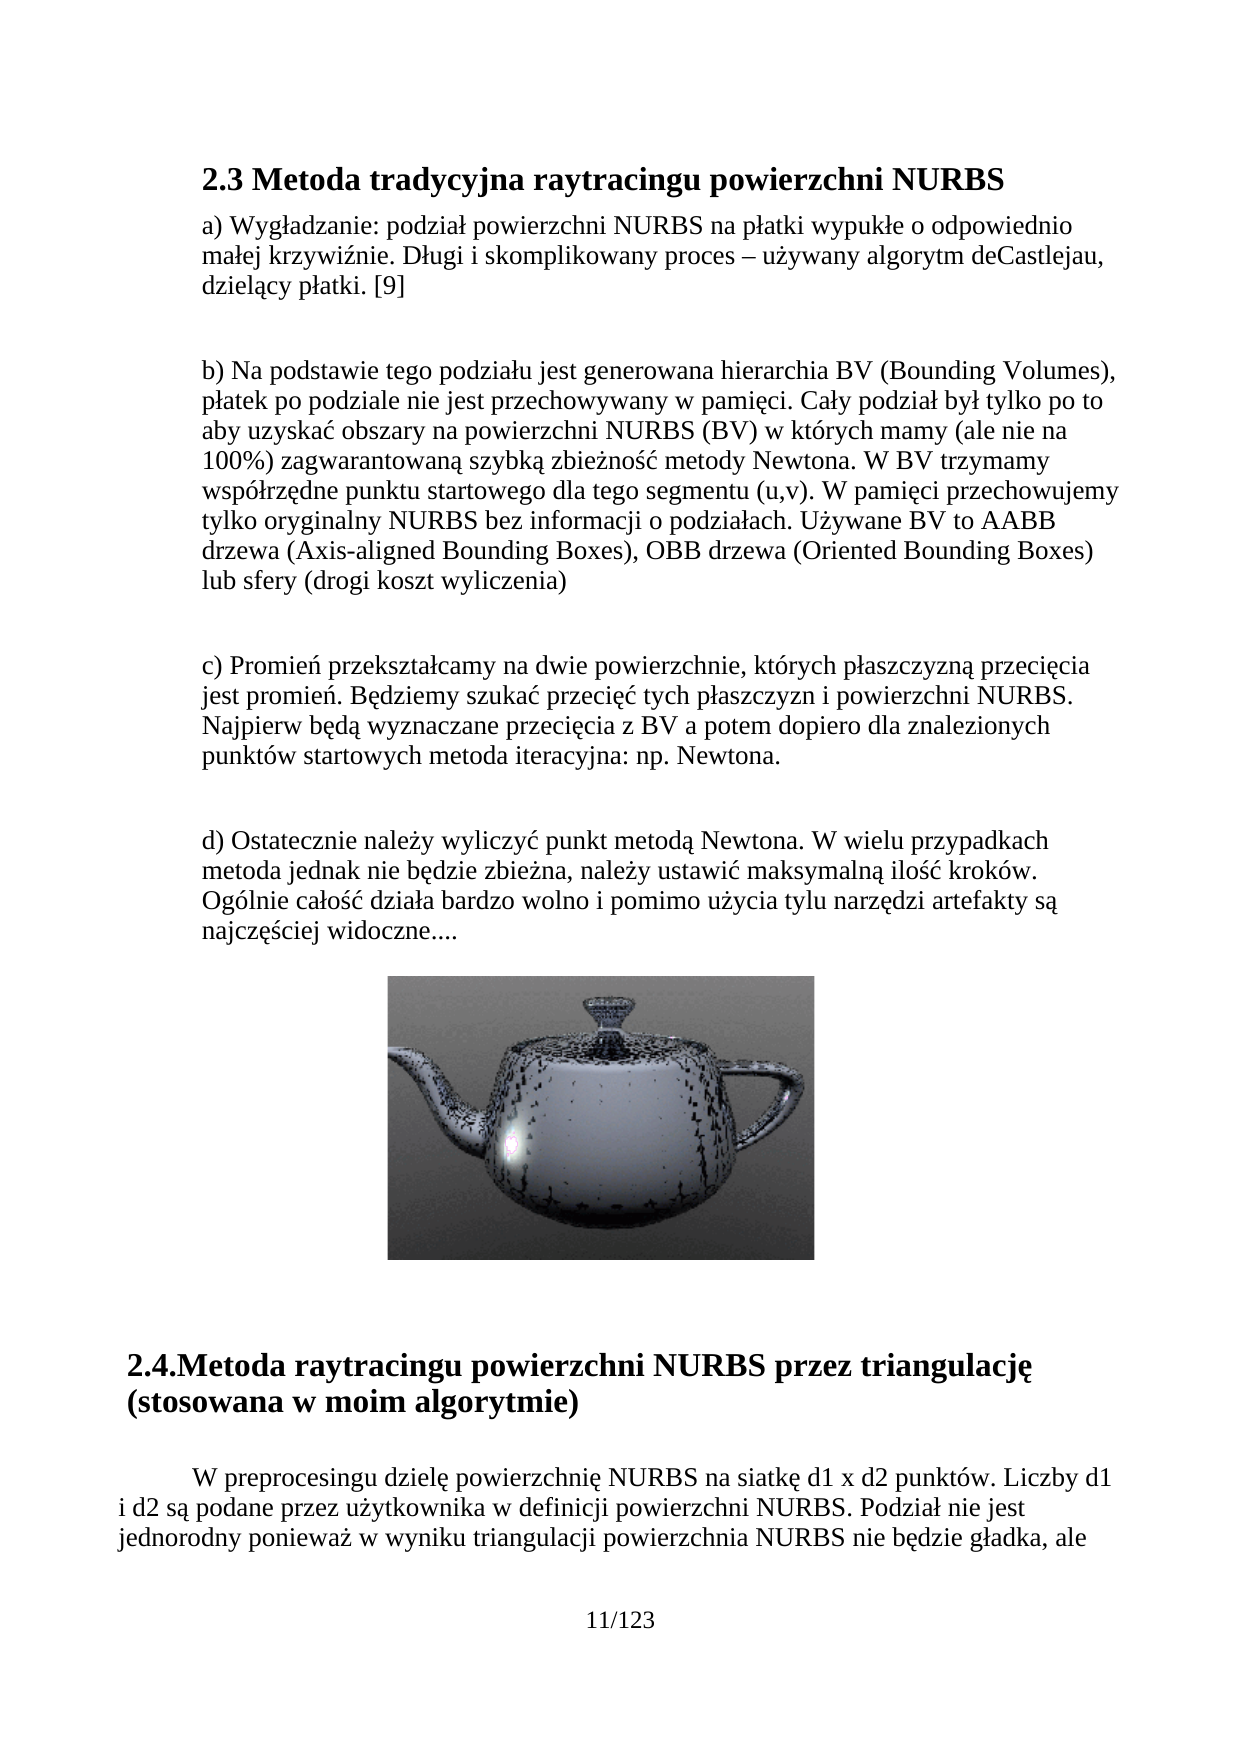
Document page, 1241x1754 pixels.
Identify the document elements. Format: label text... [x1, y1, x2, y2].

text d) Ostatecznie należy wyliczyć punkt metodą Newtona. W wielu przypadkach metoda jednak nie będzie zbieżna, należy ustawić maksymalną ilość kroków. Ogólnie całość działa bardzo wolno i pomimo użycia tylu narzędzi artefakty są najczęściej widoczne.... [202, 825, 1122, 945]
text 2.3 Metoda tradycyjna raytracingu powierzchni NURBS [202, 161, 1122, 197]
text a) Wygładzanie: podział powierzchni NURBS na płatki wypukłe o odpowiednio małej krzywiźnie. Długi i skomplikowany proces – używany algorytm deCastlejau, dzielący płatki. [9] [202, 210, 1122, 300]
picture [387, 976, 815, 1260]
text c) Promień przekształcamy na dwie powierzchnie, których płaszczyzną przecięcia jest promień. Będziemy szukać przecięć tych płaszczyzn i powierzchni NURBS. Najpierw będą wyznaczane przecięcia z BV a potem dopiero dla znalezionych punktów startowych metoda iteracyjna: np. Newtona. [202, 650, 1122, 770]
list Metoda raytracingu powierzchni NURBS przez triangulację (stosowana w moim algorytmie) [127, 1346, 1122, 1420]
text b) Na podstawie tego podziału jest generowana hierarchia BV (Bounding Volumes), płatek po podziale nie jest przechowywany w pamięci. Cały podział był tylko po to aby uzyskać obszary na powierzchni NURBS (BV) w których mamy (ale nie na 100%) zagwarantowaną szybką zbieżność metody Newtona. W BV trzymamy współrzędne punktu startowego dla tego segmentu (u,v). W pamięci przechowujemy tylko oryginalny NURBS bez informacji o podziałach. Używane BV to AABB drzewa (Axis-aligned Bounding Boxes), OBB drzewa (Oriented Bounding Boxes) lub sfery (drogi koszt wyliczenia) [202, 355, 1122, 595]
text W preprocesingu dzielę powierzchnię NURBS na siatkę d1 x d2 punktów. Liczby d1 i d2 są podane przez użytkownika w definicji powierzchni NURBS. Podział nie jest jednorodny ponieważ w wyniku triangulacji powierzchnia NURBS nie będzie gładka, ale [118, 1462, 1122, 1552]
